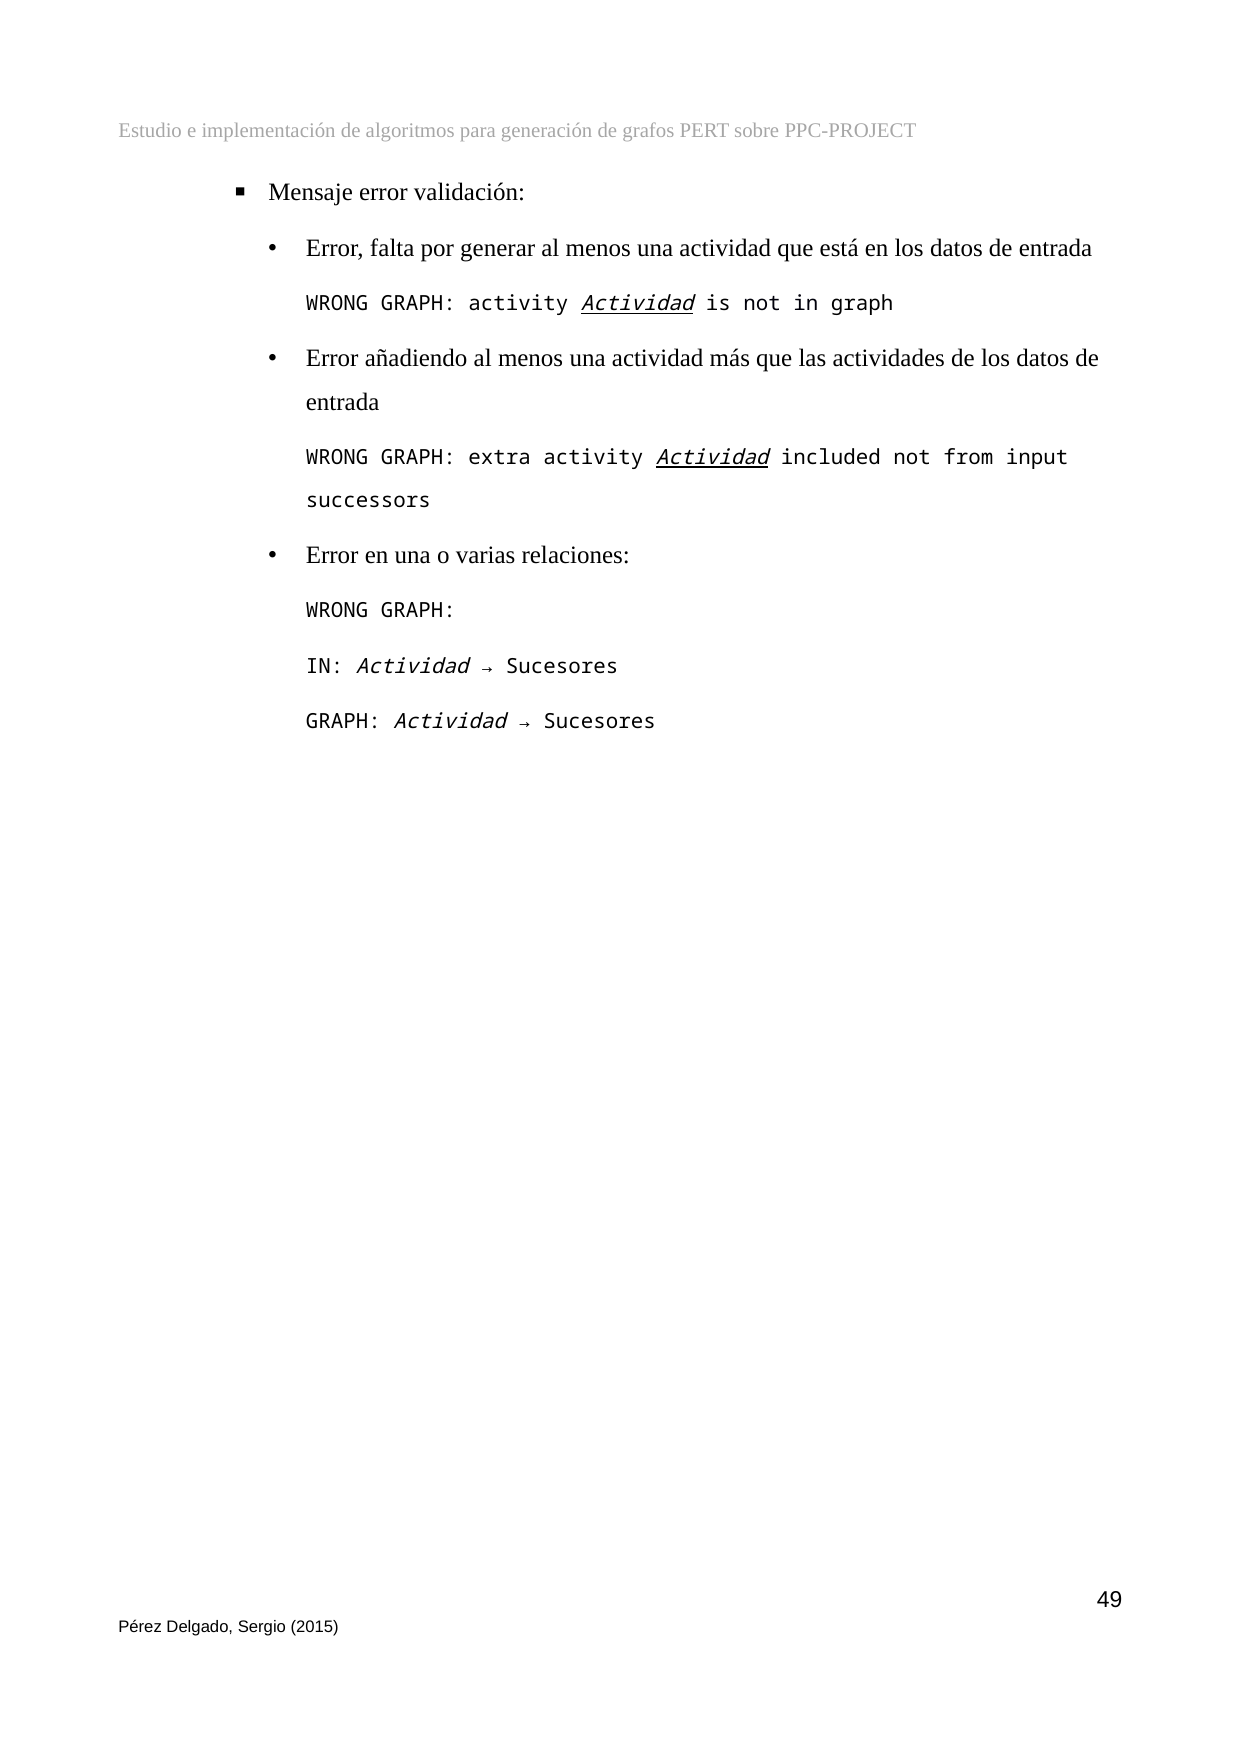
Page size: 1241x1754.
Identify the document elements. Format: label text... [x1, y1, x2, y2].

text WRONG GRAPH: activity Actividad is not in graph [232, 288, 1122, 317]
text WRONG GRAPH: extra activity Actividad included not from input successors [306, 442, 1122, 513]
text IN: Actividad → Sucesores [232, 651, 1122, 679]
list Error, falta por generar al menos una actividad que está en los datos de entrada [268, 233, 1122, 262]
list Error añadiendo al menos una actividad más que las actividades de los datos de entrada [268, 343, 1122, 415]
list Error en una o varias relaciones: [268, 540, 1122, 569]
text WRONG GRAPH: [232, 596, 1122, 624]
list Mensaje error validación: [231, 177, 1122, 206]
text GRAPH: Actividad → Sucesores [232, 706, 1122, 734]
